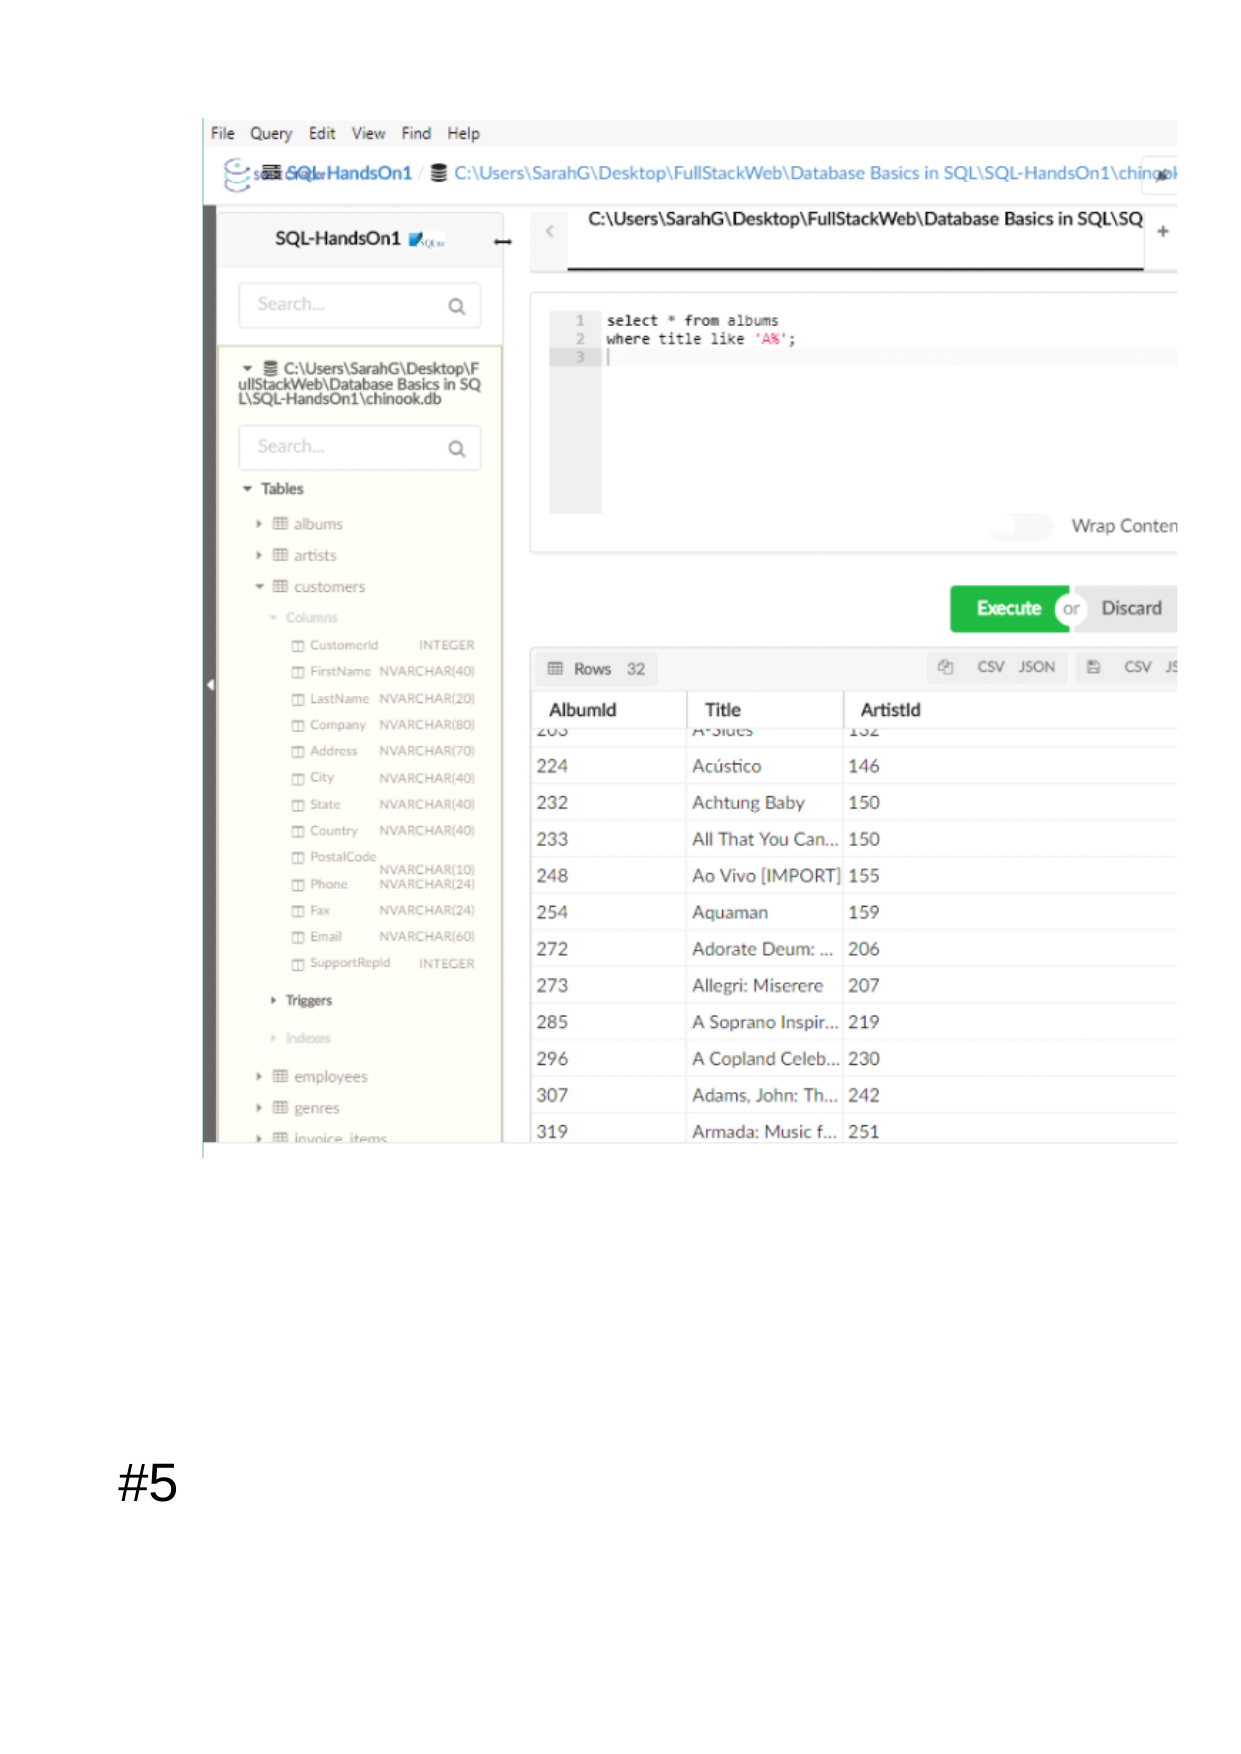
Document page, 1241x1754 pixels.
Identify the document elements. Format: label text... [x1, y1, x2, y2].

text #5 [118, 1451, 1122, 1513]
